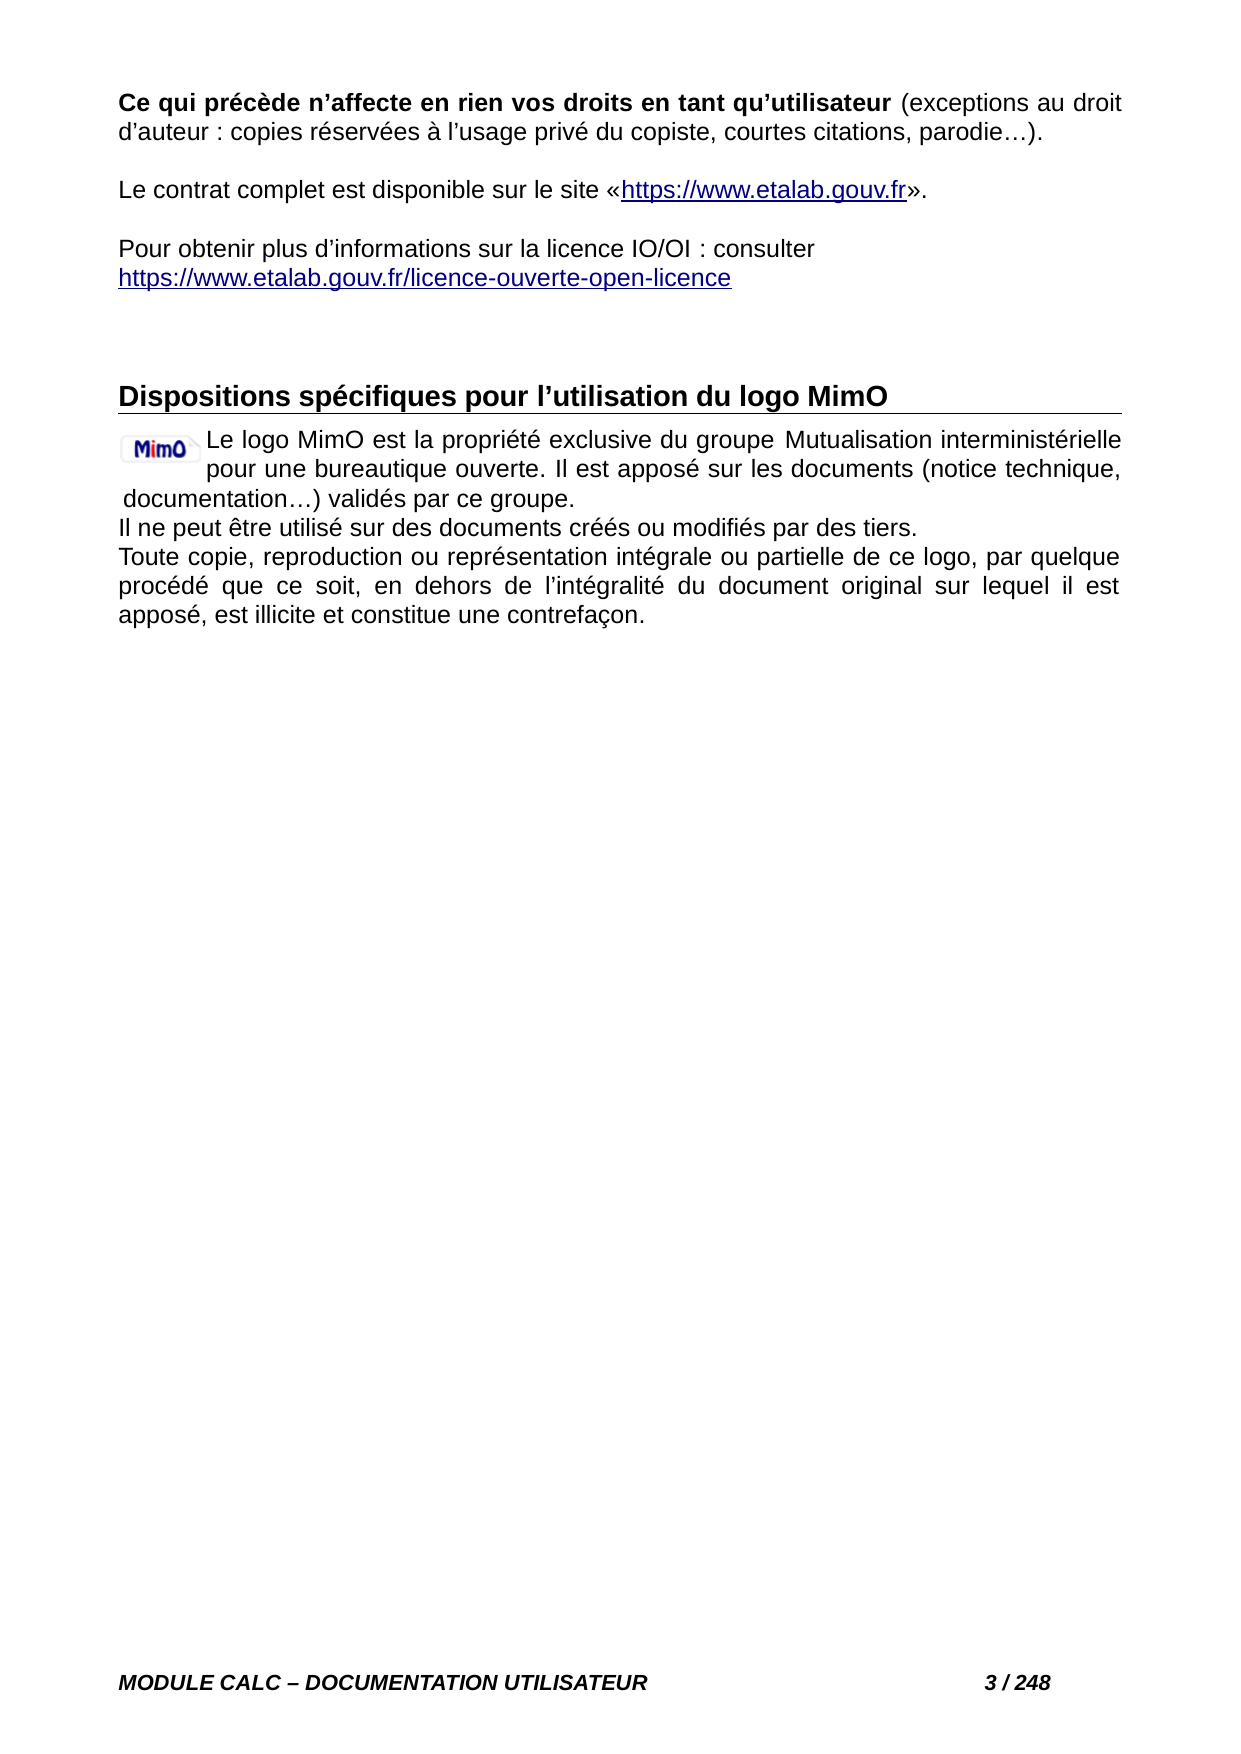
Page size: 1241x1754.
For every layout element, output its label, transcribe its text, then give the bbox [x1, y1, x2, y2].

text Dispositions spécifiques pour l’utilisation du logo MimO [118, 379, 1122, 413]
text Ce qui précède n’affecte en rien vos droits en tant qu’utilisateur (exceptions au droit d’auteur : copies réservées à l’usage privé du copiste, courtes citations, parodie…). [118, 88, 1122, 146]
text Le logo MimO est la propriété exclusive du groupe Mutualisation interministérielle pour une bureautique ouverte. Il est apposé sur les documents (notice technique, documentation…) validés par ce groupe. [123, 425, 1122, 512]
picture [120, 435, 202, 463]
text Il ne peut être utilisé sur des documents créés ou modifiés par des tiers. [118, 512, 1122, 542]
text Le contrat complet est disponible sur le site «https://www.etalab.gouv.fr». [118, 175, 1122, 204]
text Toute copie, reproduction ou représentation intégrale ou partielle de ce logo, par quelque procédé que ce soit, en dehors de l’intégralité du document original sur lequel il est apposé, est illicite et constitue une contrefaçon. [118, 542, 1122, 629]
text Pour obtenir plus d’informations sur la licence IO/OI : consulter https://www.etalab.gouv.fr/licence-ouverte-open-licence [118, 234, 1122, 292]
